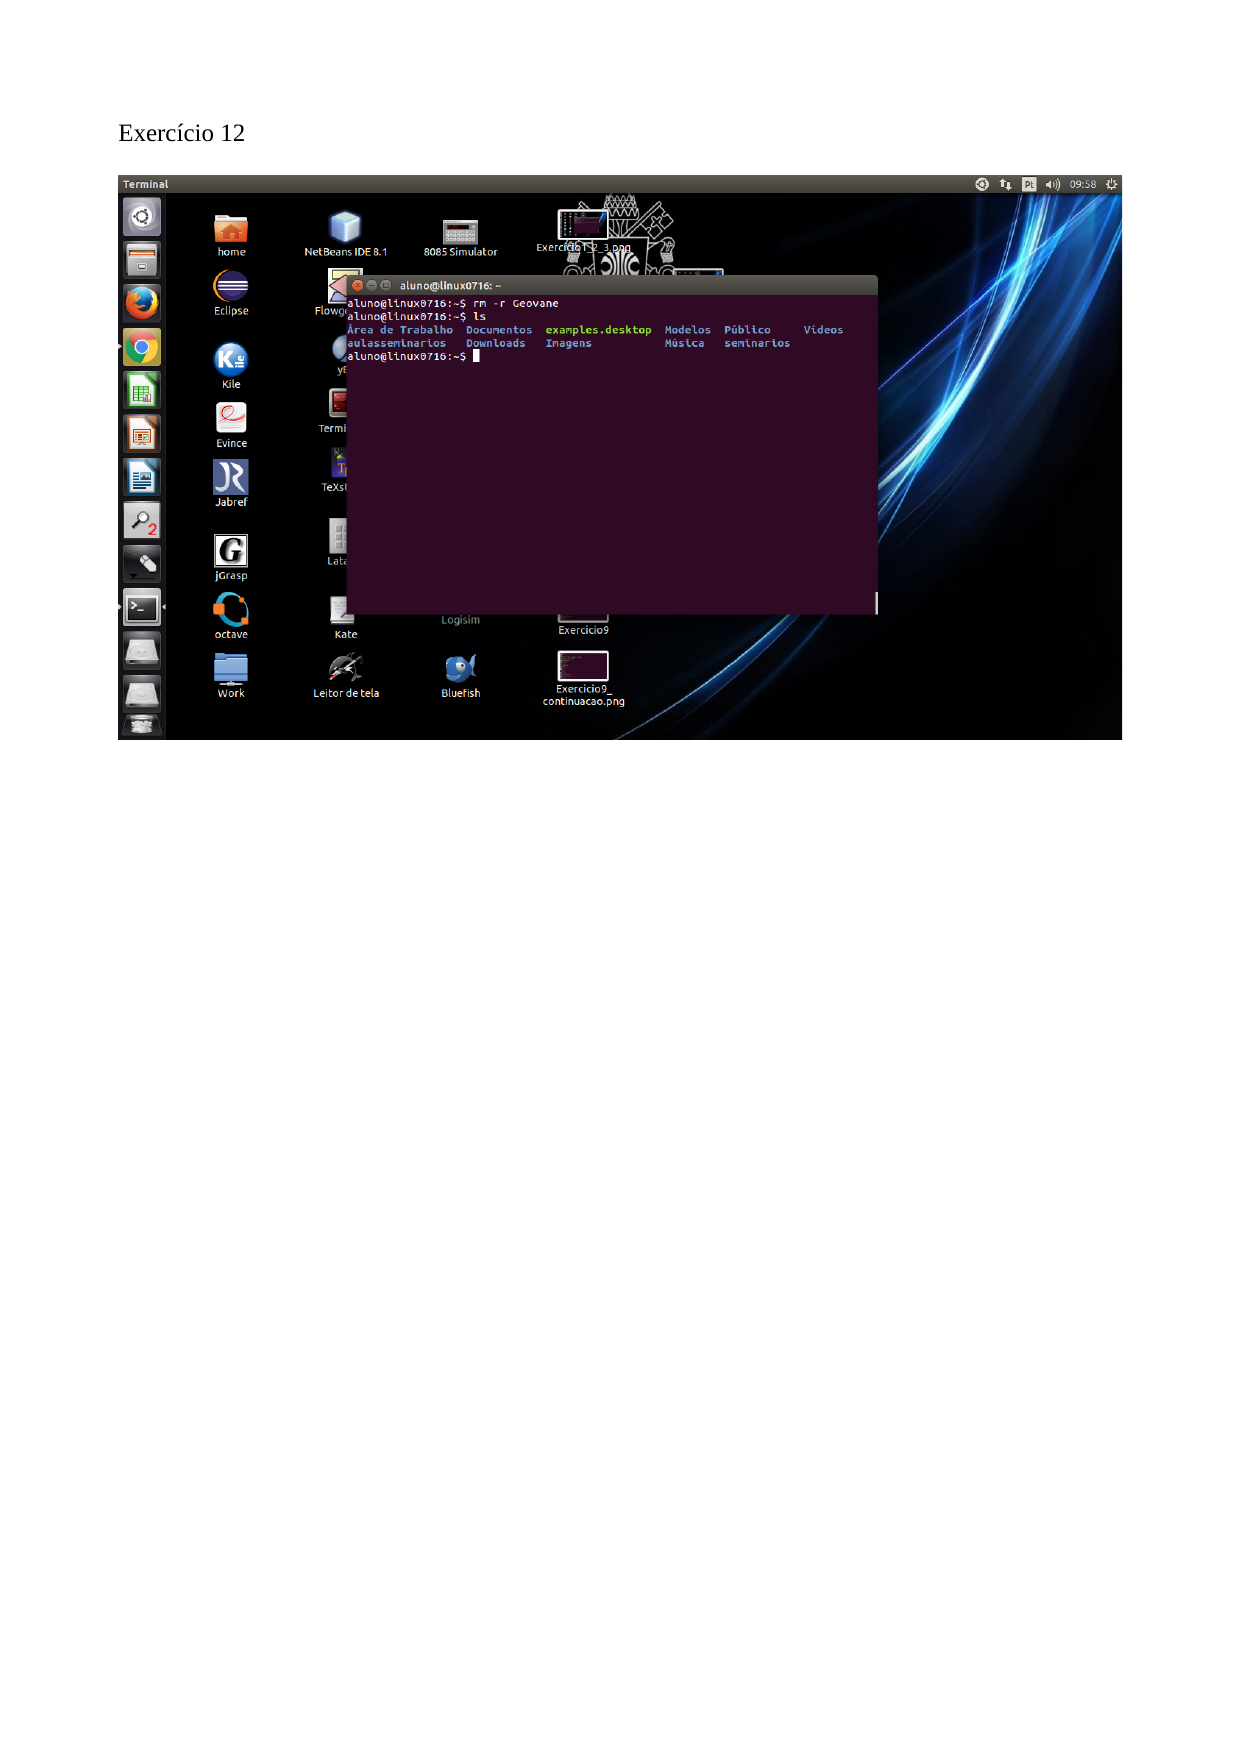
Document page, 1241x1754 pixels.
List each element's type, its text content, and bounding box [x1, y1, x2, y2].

text Exercício 12 [118, 118, 1122, 147]
picture [118, 175, 1123, 740]
